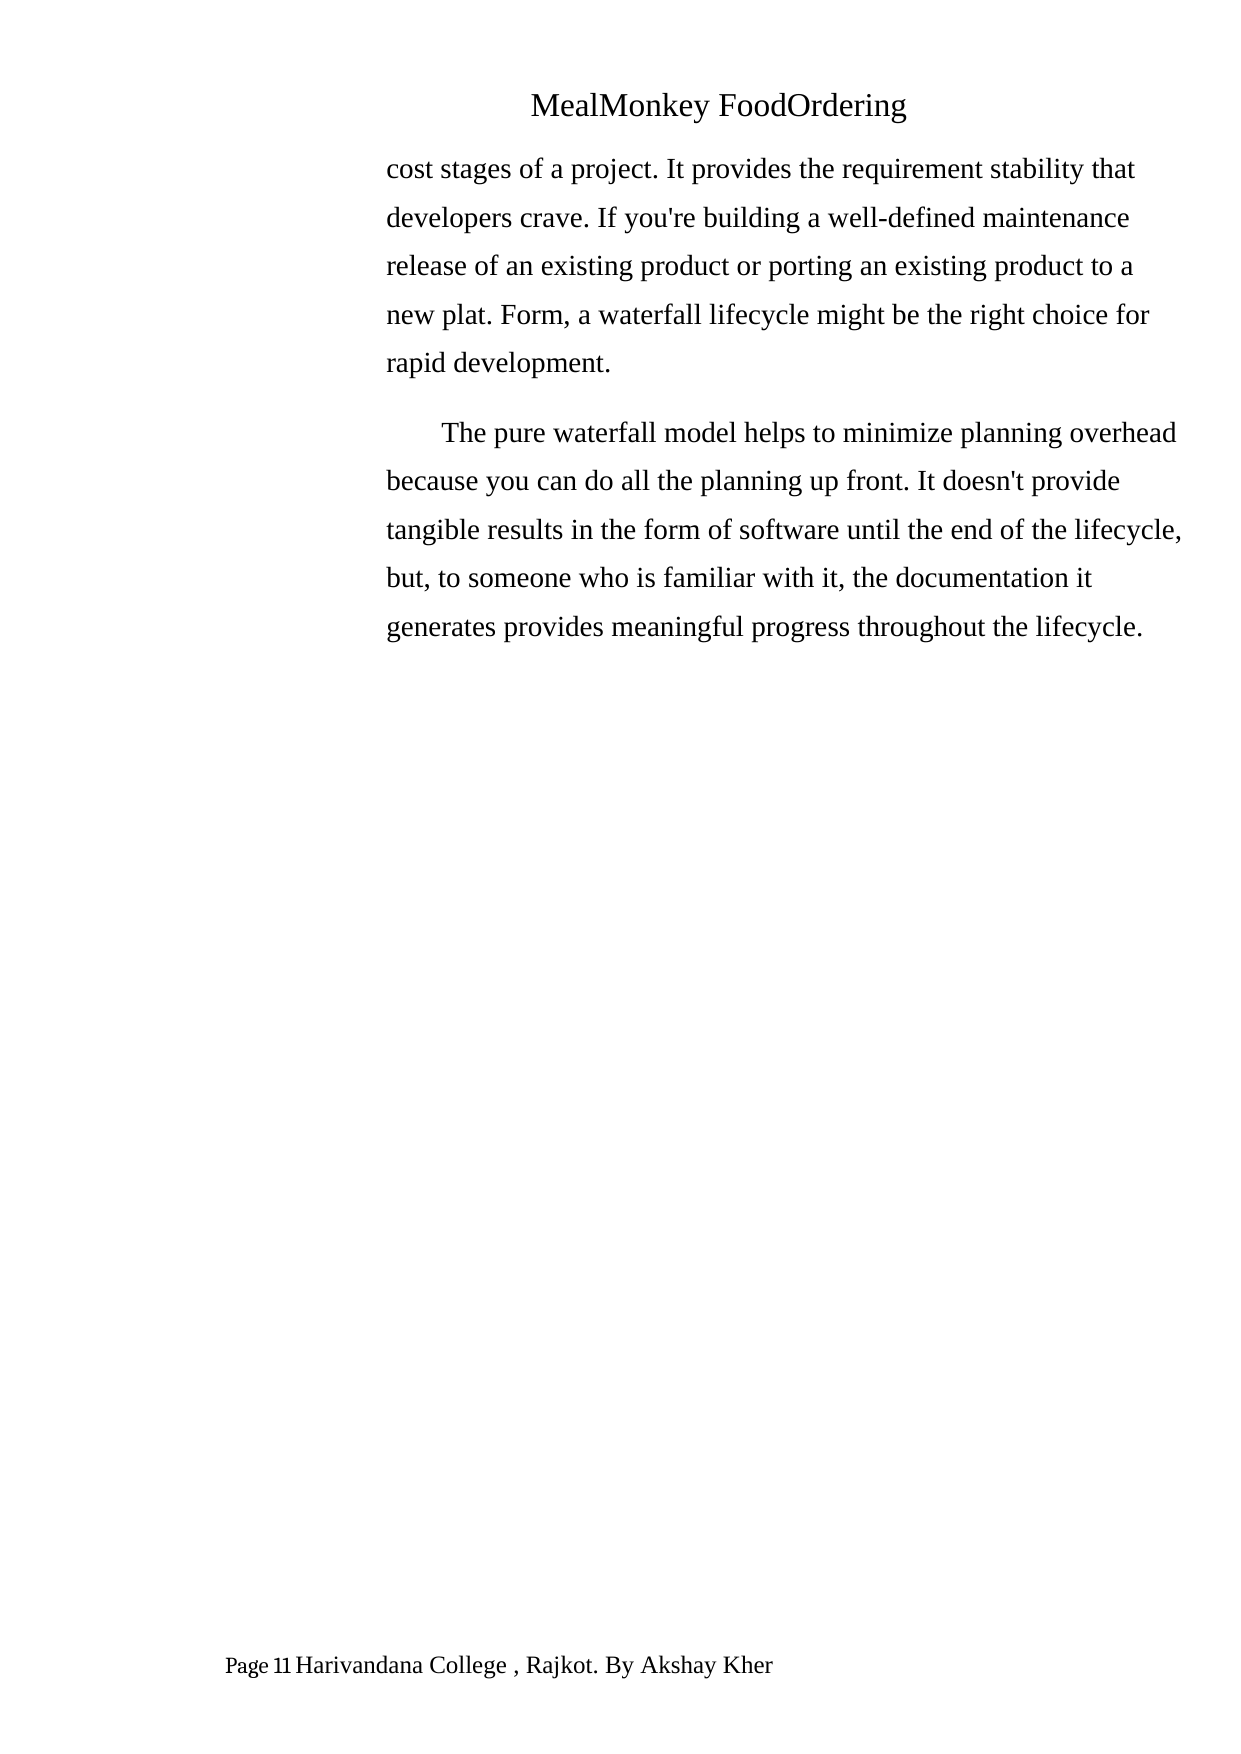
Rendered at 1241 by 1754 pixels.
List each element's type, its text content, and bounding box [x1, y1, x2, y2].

text The pure waterfall model helps to minimize planning overhead because you can do all the planning up front. It doesn't provide tangible results in the form of software until the end of the lifecycle, but, to someone who is familiar with it, the documentation it generates provides meaningful progress throughout the lifecycle. [386, 415, 1184, 643]
text cost stages of a project. It provides the requirement stability that developers crave. If you're building a well-defined maintenance release of an existing product or porting an existing product to a new plat. Form, a waterfall lifecycle might be the right choice for rapid development. [386, 151, 1184, 379]
